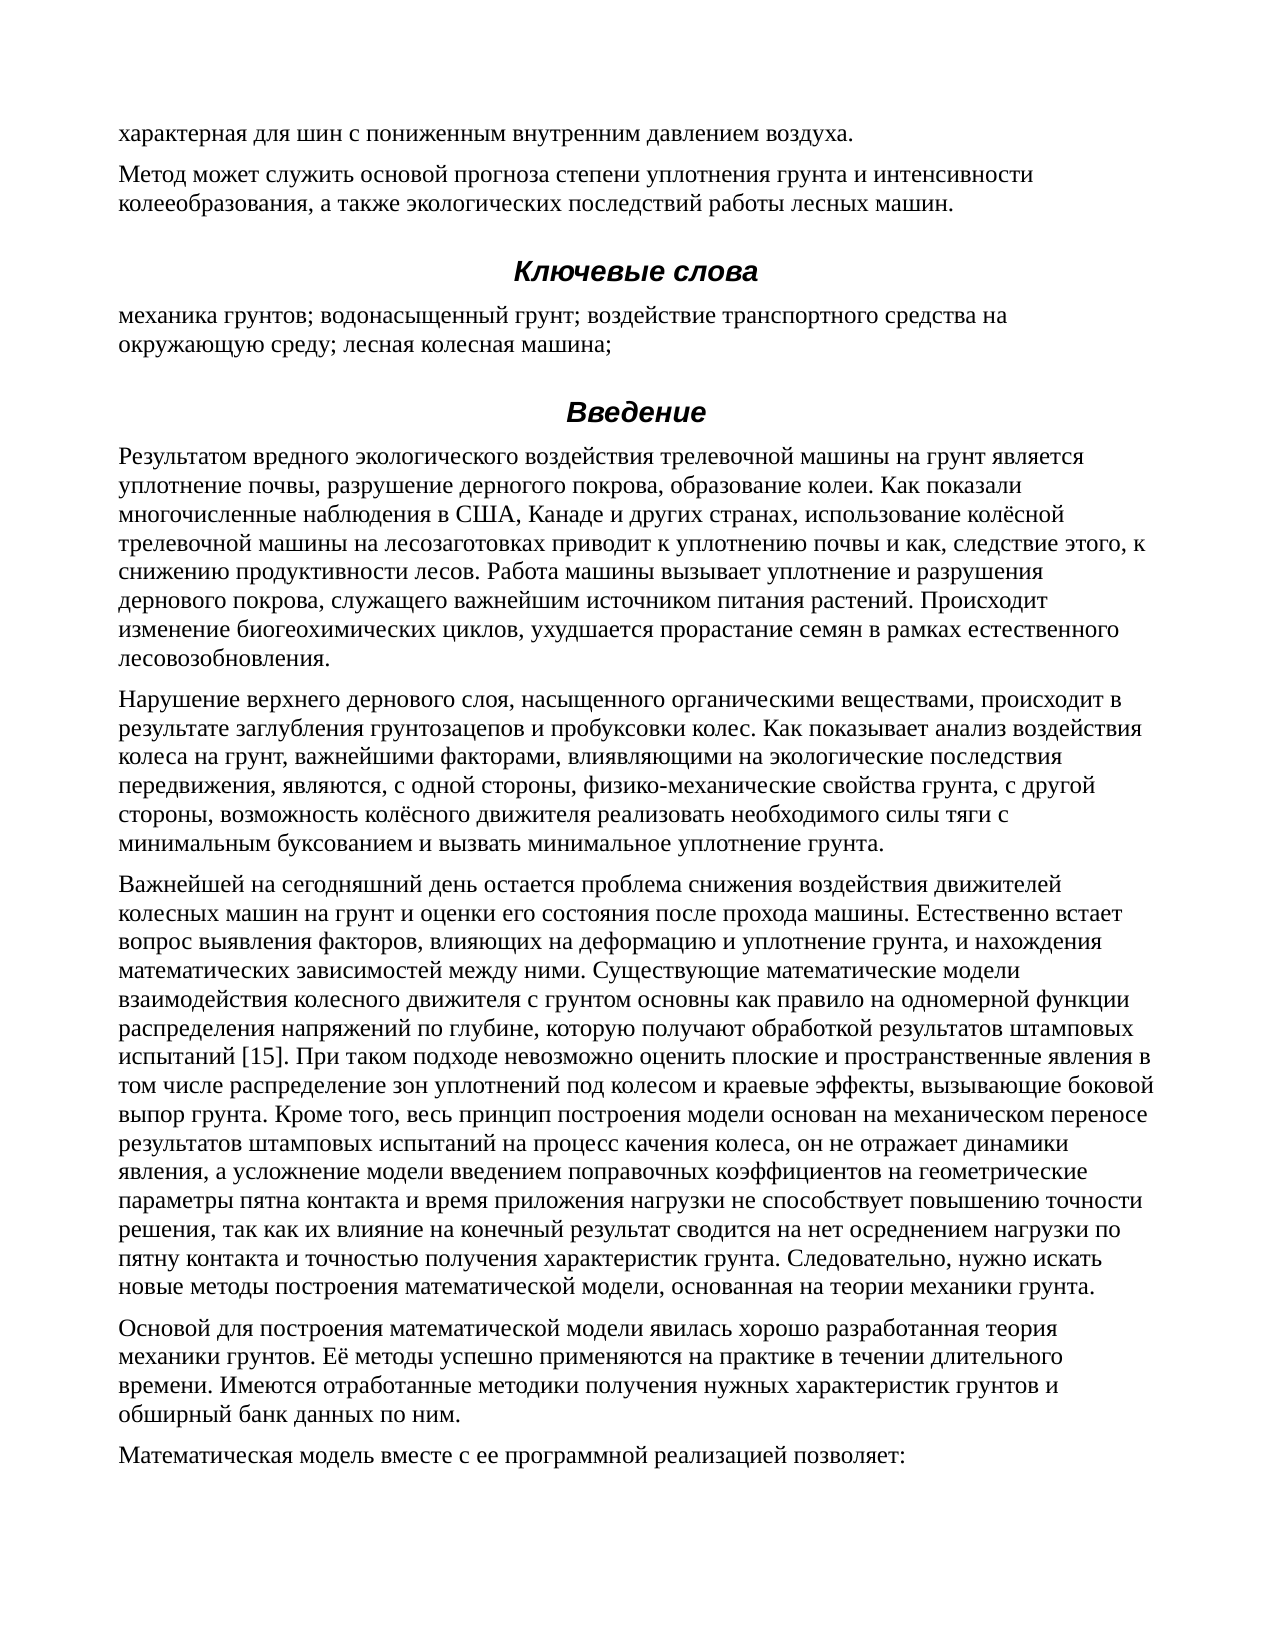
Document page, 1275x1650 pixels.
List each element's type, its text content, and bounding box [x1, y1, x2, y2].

subtitle Ключевые слова [118, 254, 1157, 288]
text механика грунтов; водонасыщенный грунт; воздействие транспортного средства на окружающую среду; лесная колесная машина; [118, 300, 1157, 358]
subtitle Введение [118, 395, 1157, 429]
text Математическая модель вместе с ее программной реализацией позволяет: [118, 1440, 1157, 1469]
text Нарушение верхнего дернового слоя, насыщенного органическими веществами, происходит в результате заглубления грунтозацепов и пробуксовки колес. Как показывает анализ воздействия колеса на грунт, важнейшими факторами, влиявляющими на экологические последствия передвижения, являются, с одной стороны, физико-механические свойства грунта, с другой стороны, возможность колёсного движителя реализовать необходимого силы тяги с минимальным буксованием и вызвать минимальное уплотнение грунта. [118, 684, 1157, 856]
text Результатом вредного экологического воздействия трелевочной машины на грунт является уплотнение почвы, разрушение дерногого покрова, образование колеи. Как показали многочисленные наблюдения в США, Канаде и других странах, использование колёсной трелевочной машины на лесозаготовках приводит к уплотнению почвы и как, следствие этого, к снижению продуктивности лесов. Работа машины вызывает уплотнение и разрушения дернового покрова, служащего важнейшим источником питания растений. Происходит изменение биогеохимических циклов, ухудшается прорастание семян в рамках естественного лесовозобновления. [118, 441, 1157, 671]
text характерная для шин с пониженным внутренним давлением воздуха. [118, 118, 1157, 147]
text Основой для построения математической модели явилась хорошо разработанная теория механики грунтов. Её методы успешно применяются на практике в течении длительного времени. Имеются отработанные методики получения нужных характеристик грунтов и обширный банк данных по ним. [118, 1313, 1157, 1428]
text Важнейшей на сегодняшний день остается проблема снижения воздействия движителей колесных машин на грунт и оценки его состояния после прохода машины. Естественно встает вопрос выявления факторов, влияющих на деформацию и уплотнение грунта, и нахождения математических зависимостей между ними. Существующие математические модели взаимодействия колесного движителя с грунтом основны как правило на одномерной функции распределения напряжений по глубине, которую получают обработкой результатов штамповых испытаний [15]. При таком подходе невозможно оценить плоские и пространственные явления в том числе распределение зон уплотнений под колесом и краевые эффекты, вызывающие боковой выпор грунта. Кроме того, весь принцип построения модели основан на механическом переносе результатов штамповых испытаний на процесс качения колеса, он не отражает динамики явления, а усложнение модели введением поправочных коэффициентов на геометрические параметры пятна контакта и время приложения нагрузки не способствует повышению точности решения, так как их влияние на конечный результат сводится на нет осреднением нагрузки по пятну контакта и точностью получения характеристик грунта. Следовательно, нужно искать новые методы построения математической модели, основанная на теории механики грунта. [118, 869, 1157, 1300]
text Метод может служить основой прогноза степени уплотнения грунта и интенсивности колееобразования, а также экологических последствий работы лесных машин. [118, 159, 1157, 217]
